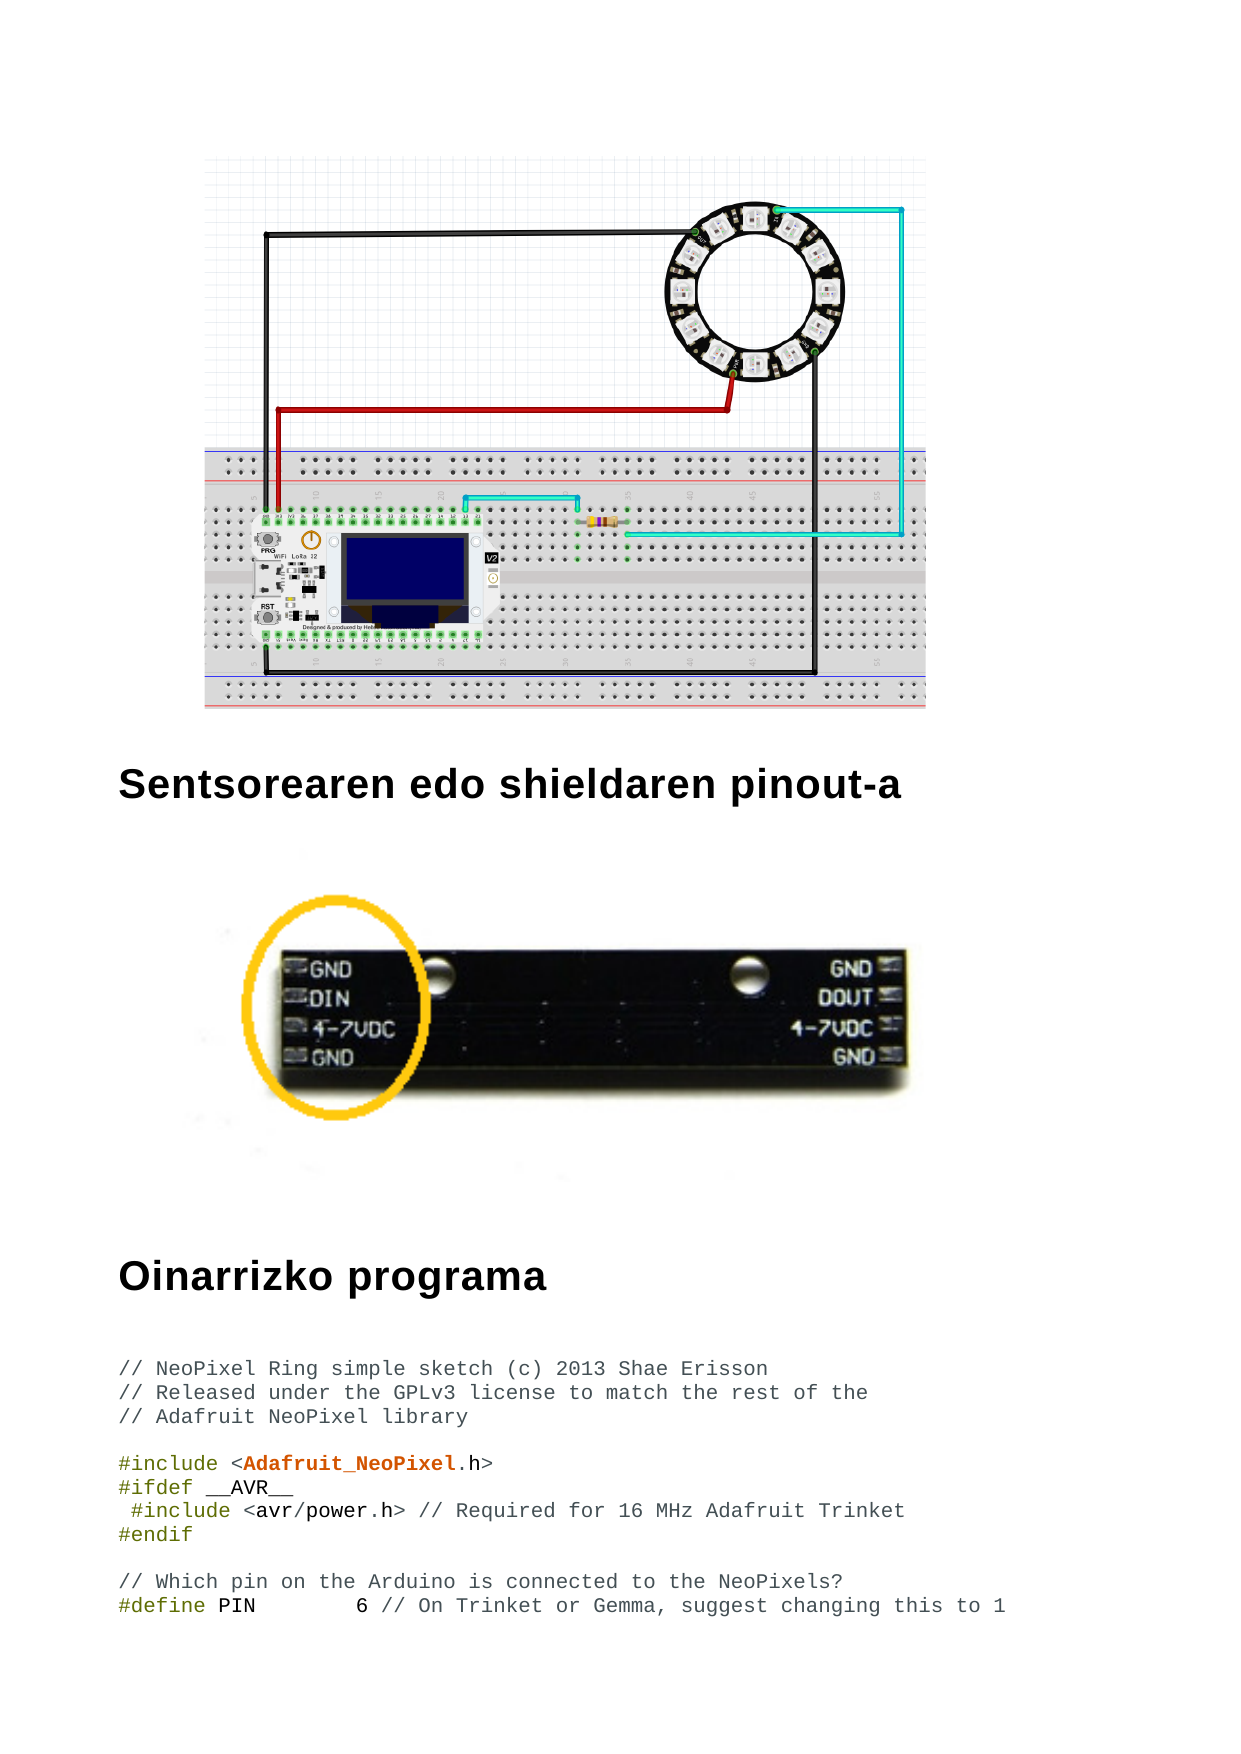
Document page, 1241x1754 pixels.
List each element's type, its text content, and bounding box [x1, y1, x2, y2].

text // Released under the GPLv3 license to match the rest of the [118, 1382, 1122, 1406]
text // Adafruit NeoPixel library [118, 1406, 1122, 1429]
text // Which pin on the Arduino is connected to the NeoPixels? [118, 1571, 1122, 1595]
text #define PIN 6 // On Trinket or Gemma, suggest changing this to 1 [118, 1595, 1122, 1618]
text // NeoPixel Ring simple sketch (c) 2013 Shae Erisson [118, 1358, 1122, 1382]
subtitle Sentsorearen edo shieldaren pinout-a [118, 760, 1122, 808]
text #ifdef __AVR__ [118, 1477, 1122, 1500]
picture [182, 843, 969, 1182]
subtitle Oinarrizko programa [118, 1251, 1122, 1299]
picture [204, 156, 926, 709]
text #endif [118, 1524, 1122, 1548]
text #include <avr/power.h> // Required for 16 MHz Adafruit Trinket [118, 1500, 1122, 1524]
text #include <Adafruit_NeoPixel.h> [118, 1453, 1122, 1477]
